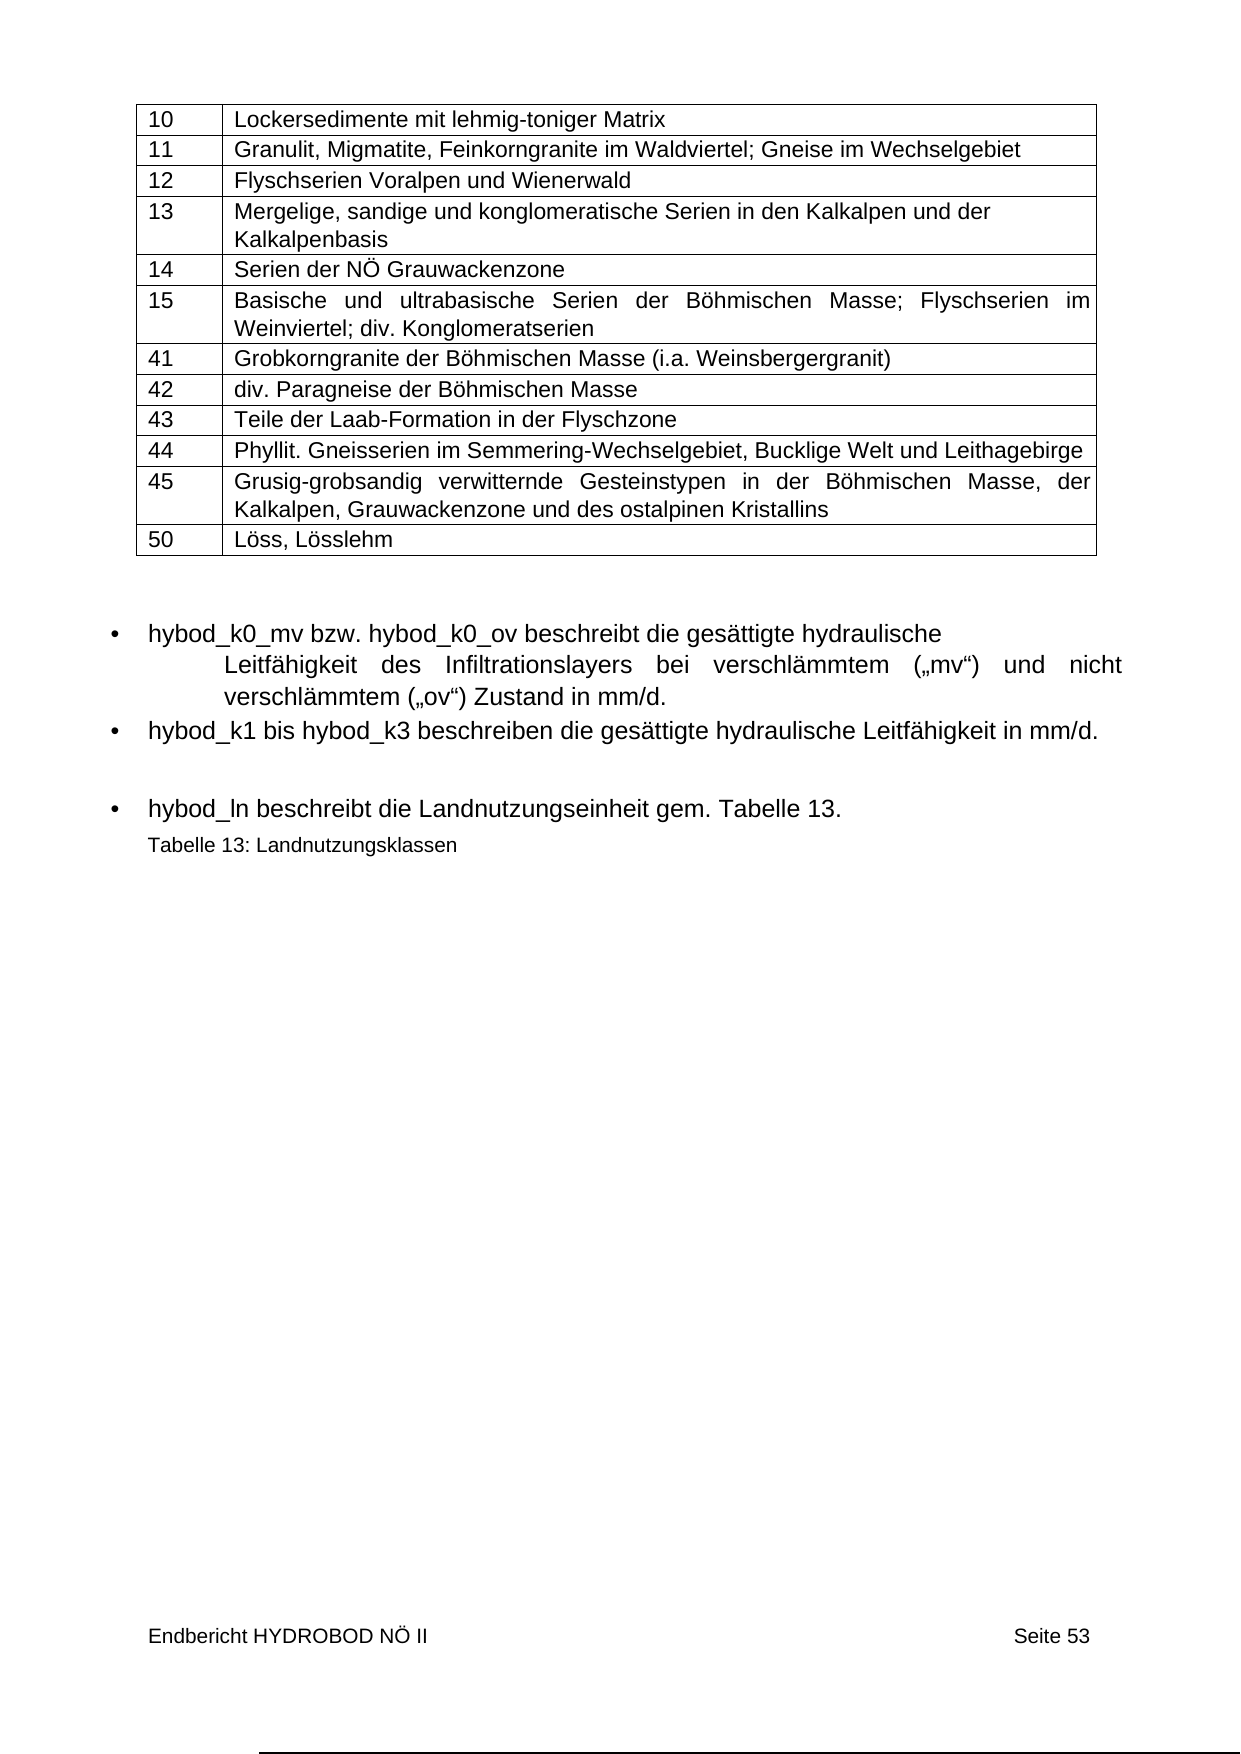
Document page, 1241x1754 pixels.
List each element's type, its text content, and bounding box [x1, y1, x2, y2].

table_cell Grobkorngranite der Böhmischen Masse (i.a. Weinsbergergranit) [223, 344, 1096, 374]
list hybod_ln beschreibt die Landnutzungseinheit gem. Tabelle 13. [110, 794, 1123, 823]
table_cell Basische und ultrabasische Serien der Böhmischen Masse; Flyschserien im Weinviertel; div. Konglomeratserien [223, 286, 1096, 343]
table_cell 44 [137, 436, 222, 466]
table_cell 45 [137, 467, 222, 524]
table_cell 12 [137, 166, 222, 196]
table_cell 42 [137, 375, 222, 405]
table_cell 15 [137, 286, 222, 343]
table_cell 14 [137, 255, 222, 285]
table_cell Mergelige, sandige und konglomeratische Serien in den Kalkalpen und der Kalkalpenbasis [223, 197, 1096, 254]
table_cell 41 [137, 344, 222, 374]
text Leitfähigkeit des Infiltrationslayers bei verschlämmtem („mv“) und nicht verschlämmtem („ov“) Zustand in mm/d. [224, 649, 1123, 710]
table_cell Teile der Laab-Formation in der Flyschzone [223, 406, 1096, 435]
table_cell Grusig-grobsandig verwitternde Gesteinstypen in der Böhmischen Masse, der Kalkalpen, Grauwackenzone und des ostalpinen Kristallins [223, 467, 1096, 524]
table_cell Lockersedimente mit lehmig-toniger Matrix [223, 105, 1096, 134]
table_cell Löss, Lösslehm [223, 525, 1096, 555]
text Tabelle 13: Landnutzungsklassen [147, 833, 1123, 857]
table_cell 10 [137, 105, 222, 134]
table_cell 13 [137, 197, 222, 254]
table_cell Phyllit. Gneisserien im Semmering-Wechselgebiet, Bucklige Welt und Leithagebirge [223, 436, 1096, 466]
table_cell 11 [137, 136, 222, 165]
table_cell Flyschserien Voralpen und Wienerwald [223, 166, 1096, 196]
list hybod_k1 bis hybod_k3 beschreiben die gesättigte hydraulische Leitfähigkeit in mm/d. [110, 716, 1123, 745]
table_cell 43 [137, 406, 222, 435]
table_cell div. Paragneise der Böhmischen Masse [223, 375, 1096, 405]
table_cell Granulit, Migmatite, Feinkorngranite im Waldviertel; Gneise im Wechselgebiet [223, 136, 1096, 165]
list hybod_k0_mv bzw. hybod_k0_ov beschreibt die gesättigte hydraulische [110, 619, 1123, 648]
table_cell Serien der NÖ Grauwackenzone [223, 255, 1096, 285]
table_cell 50 [137, 525, 222, 555]
